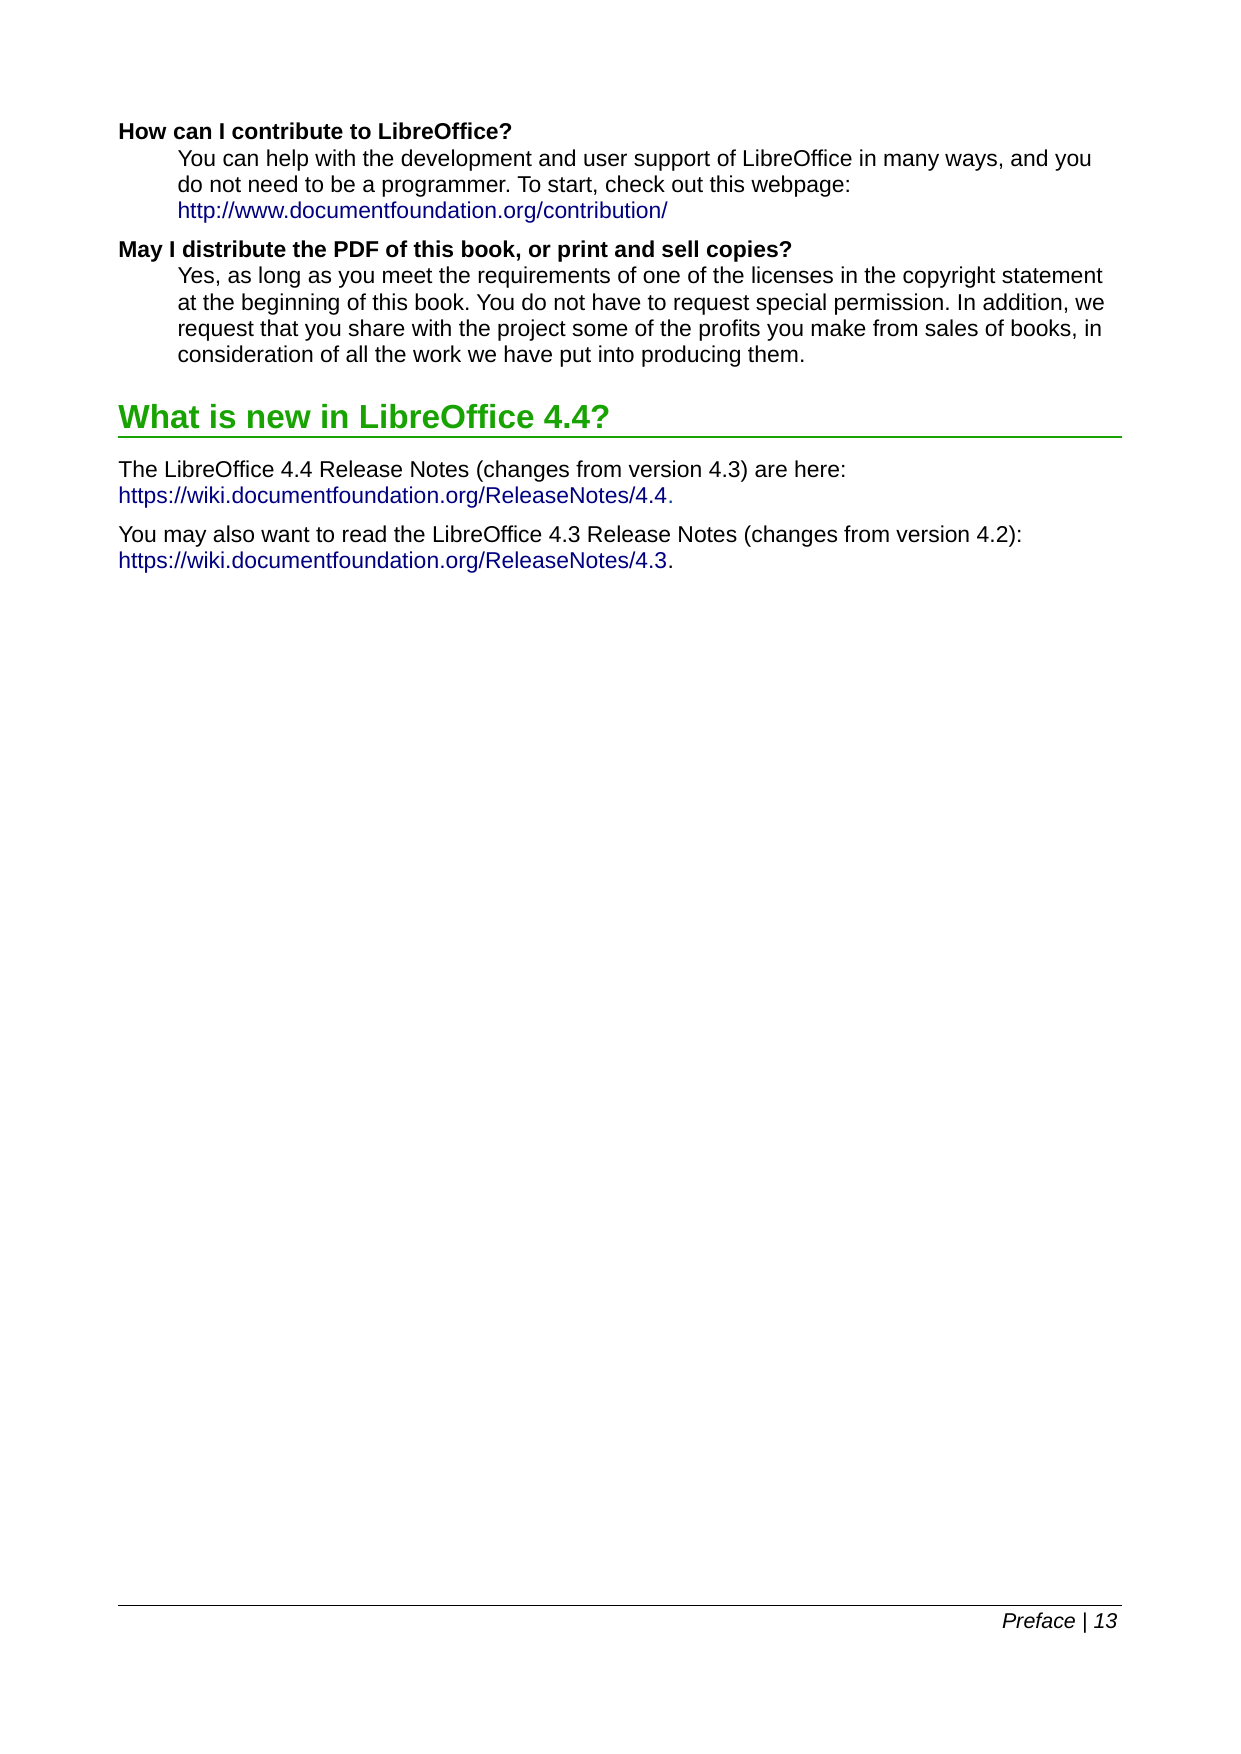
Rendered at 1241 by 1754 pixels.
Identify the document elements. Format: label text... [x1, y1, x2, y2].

text You can help with the development and user support of LibreOffice in many ways, and you do not need to be a programmer. To start, check out this webpage: http://www.documentfoundation.org/contribution/ [177, 144, 1122, 223]
text Yes, as long as you meet the requirements of one of the licenses in the copyright statement at the beginning of this book. You do not have to request special permission. In addition, we request that you share with the project some of the profits you make from sales of books, in consideration of all the work we have put into producing them. [177, 262, 1122, 368]
subtitle What is new in LibreOffice 4.4? [118, 397, 1122, 436]
text How can I contribute to LibreOffice? [118, 118, 1122, 144]
text The LibreOffice 4.4 Release Notes (changes from version 4.3) are here: https://wiki.documentfoundation.org/ReleaseNotes/4.4. [118, 456, 1122, 508]
text May I distribute the PDF of this book, or print and sell copies? [118, 236, 1122, 262]
text You may also want to read the LibreOffice 4.3 Release Notes (changes from version 4.2): https://wiki.documentfoundation.org/ReleaseNotes/4.3. [118, 521, 1122, 573]
